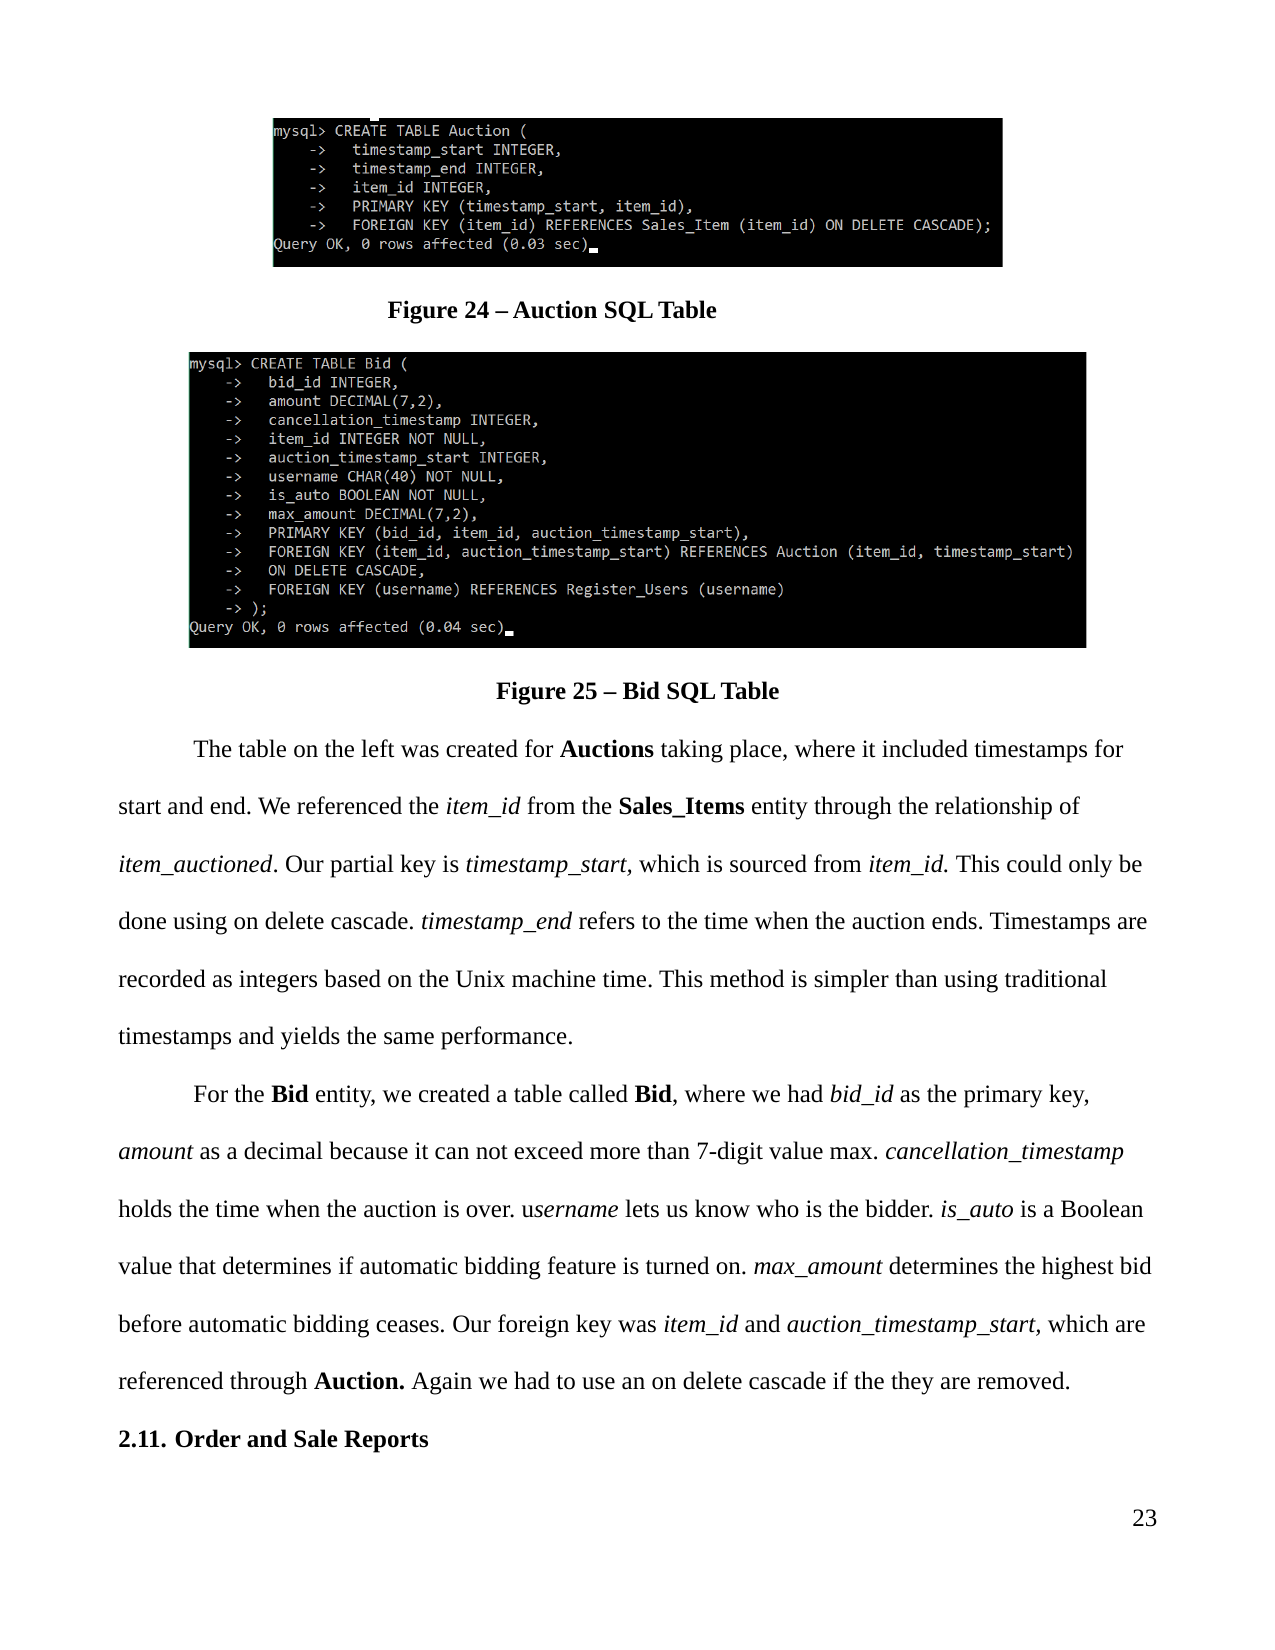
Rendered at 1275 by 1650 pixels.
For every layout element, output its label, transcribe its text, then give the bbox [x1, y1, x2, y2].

text The table on the left was created for Auctions taking place, where it included timestamps for start and end. We referenced the item_id from the Sales_Items entity through the relationship of item_auctioned. Our partial key is timestamp_start, which is sourced from item_id. This could only be done using on delete cascade. timestamp_end refers to the time when the auction ends. Timestamps are recorded as integers based on the Unix machine time. This method is simpler than using traditional timestamps and yields the same performance. [118, 734, 1157, 1050]
text Figure 25 – Bid SQL Table [118, 352, 1157, 705]
picture [188, 352, 1087, 648]
text Figure 24 – Auction SQL Table [118, 118, 1157, 324]
subtitle Order and Sale Reports [118, 1424, 1157, 1452]
text For the Bid entity, we created a table called Bid, where we had bid_id as the primary key, amount as a decimal because it can not exceed more than 7-digit value max. cancellation_timestamp holds the time when the auction is over. username lets us know who is the bidder. is_auto is a Boolean value that determines if automatic bidding feature is turned on. max_amount determines the highest bid before automatic bidding ceases. Our foreign key was item_id and auction_timestamp_start, which are referenced through Auction. Again we had to use an on delete cascade if the they are removed. [118, 1079, 1157, 1395]
picture [272, 118, 1003, 267]
